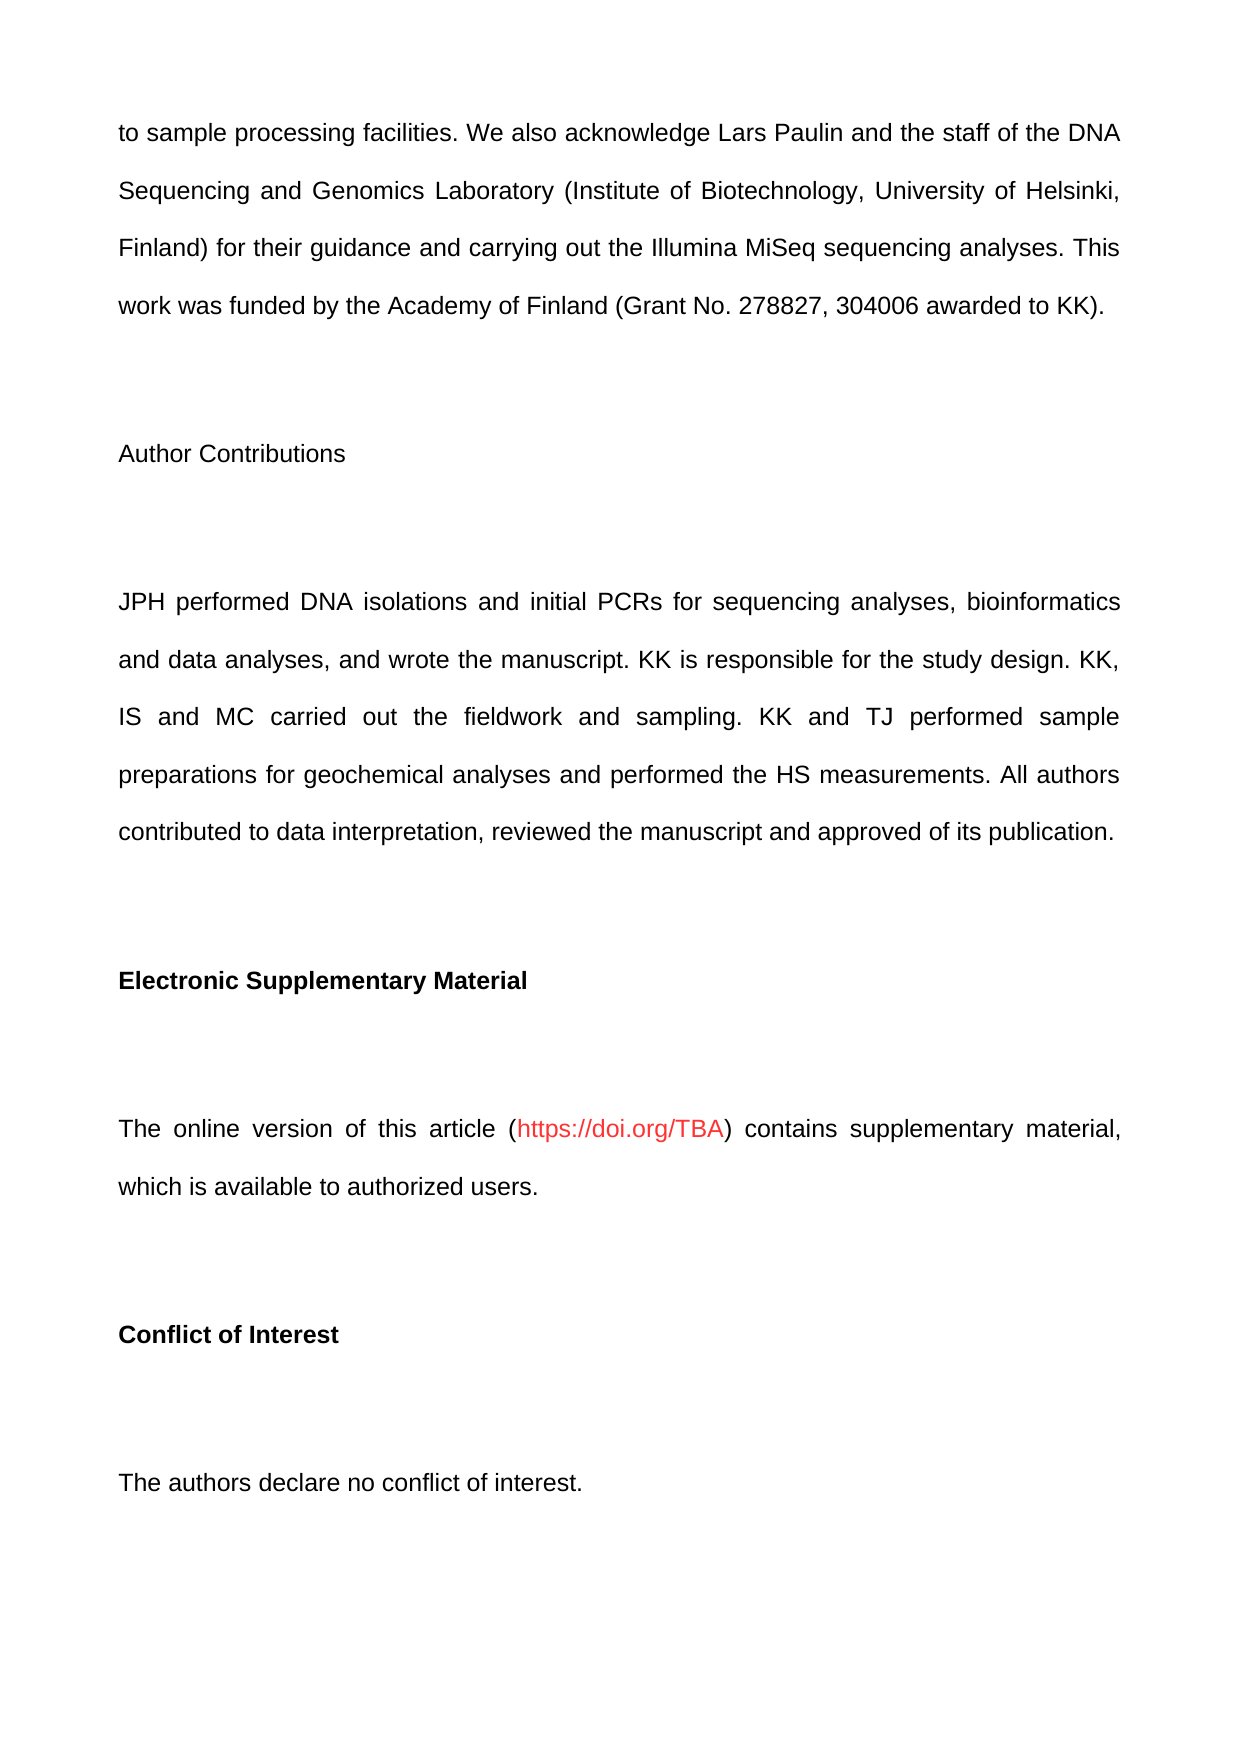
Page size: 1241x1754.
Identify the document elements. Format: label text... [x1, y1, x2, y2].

text The authors declare no conflict of interest. [118, 1468, 1122, 1497]
text Author Contributions [118, 439, 1122, 468]
text to sample processing facilities. We also acknowledge Lars Paulin and the staff of the DNA Sequencing and Genomics Laboratory (Institute of Biotechnology, University of Helsinki, Finland) for their guidance and carrying out the Illumina MiSeq sequencing analyses. This work was funded by the Academy of Finland (Grant No. 278827, 304006 awarded to KK). [118, 118, 1122, 319]
text Conflict of Interest [118, 1320, 1122, 1348]
text Electronic Supplementary Material [118, 966, 1122, 994]
text JPH performed DNA isolations and initial PCRs for sequencing analyses, bioinformatics and data analyses, and wrote the manuscript. KK is responsible for the study design. KK, IS and MC carried out the fieldwork and sampling. KK and TJ performed sample preparations for geochemical analyses and performed the HS measurements. All authors contributed to data interpretation, reviewed the manuscript and approved of its publication. [118, 587, 1122, 846]
text The online version of this article (https://doi.org/TBA) contains supplementary material, which is available to authorized users. [118, 1114, 1122, 1200]
